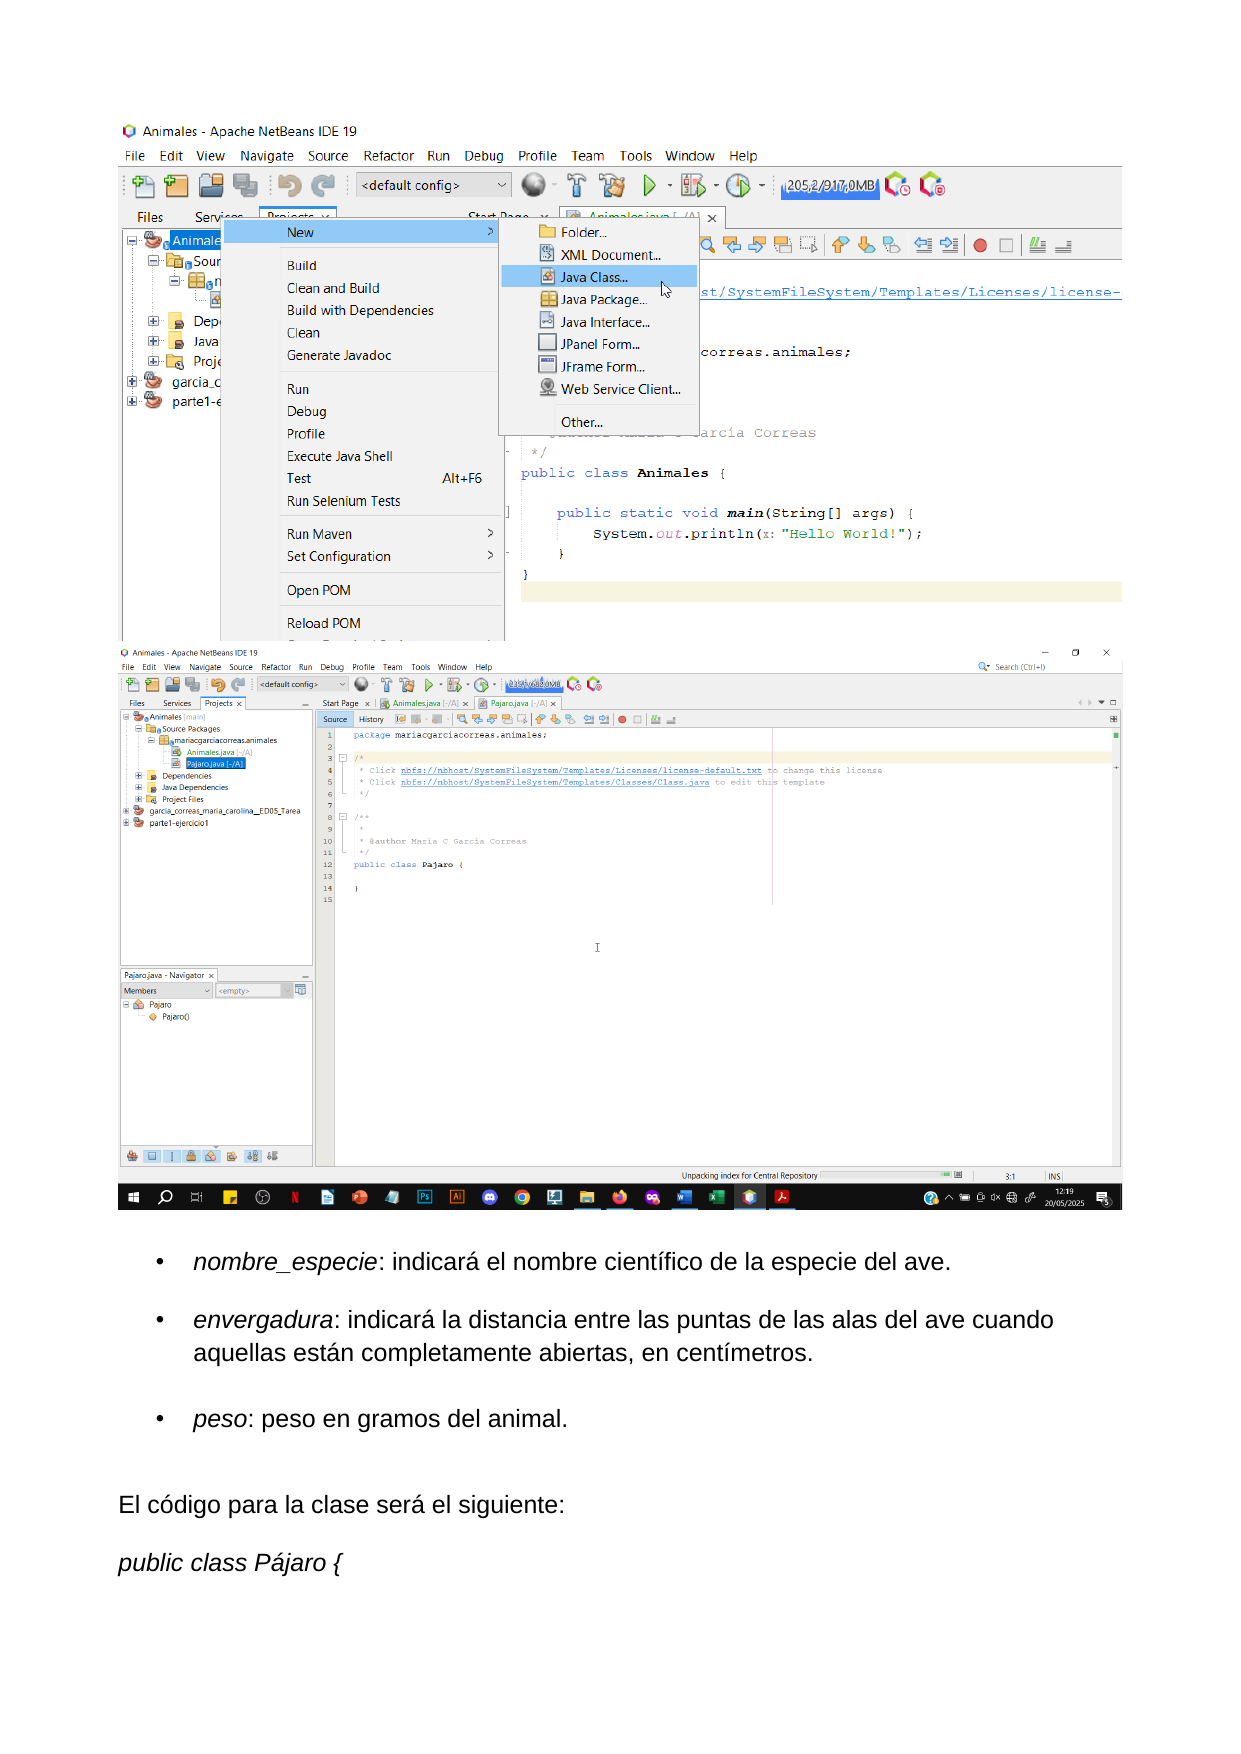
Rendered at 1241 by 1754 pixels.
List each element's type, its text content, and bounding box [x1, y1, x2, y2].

list envergadura: indicará la distancia entre las puntas de las alas del ave cuando aquellas están completamente abiertas, en centímetros. [156, 1305, 1122, 1400]
list peso: peso en gramos del animal. [156, 1404, 1122, 1433]
list nombre_especie: indicará el nombre científico de la especie del ave. [156, 1247, 1122, 1276]
text El código para la clase será el siguiente: public class Pájaro { [118, 1490, 1122, 1577]
